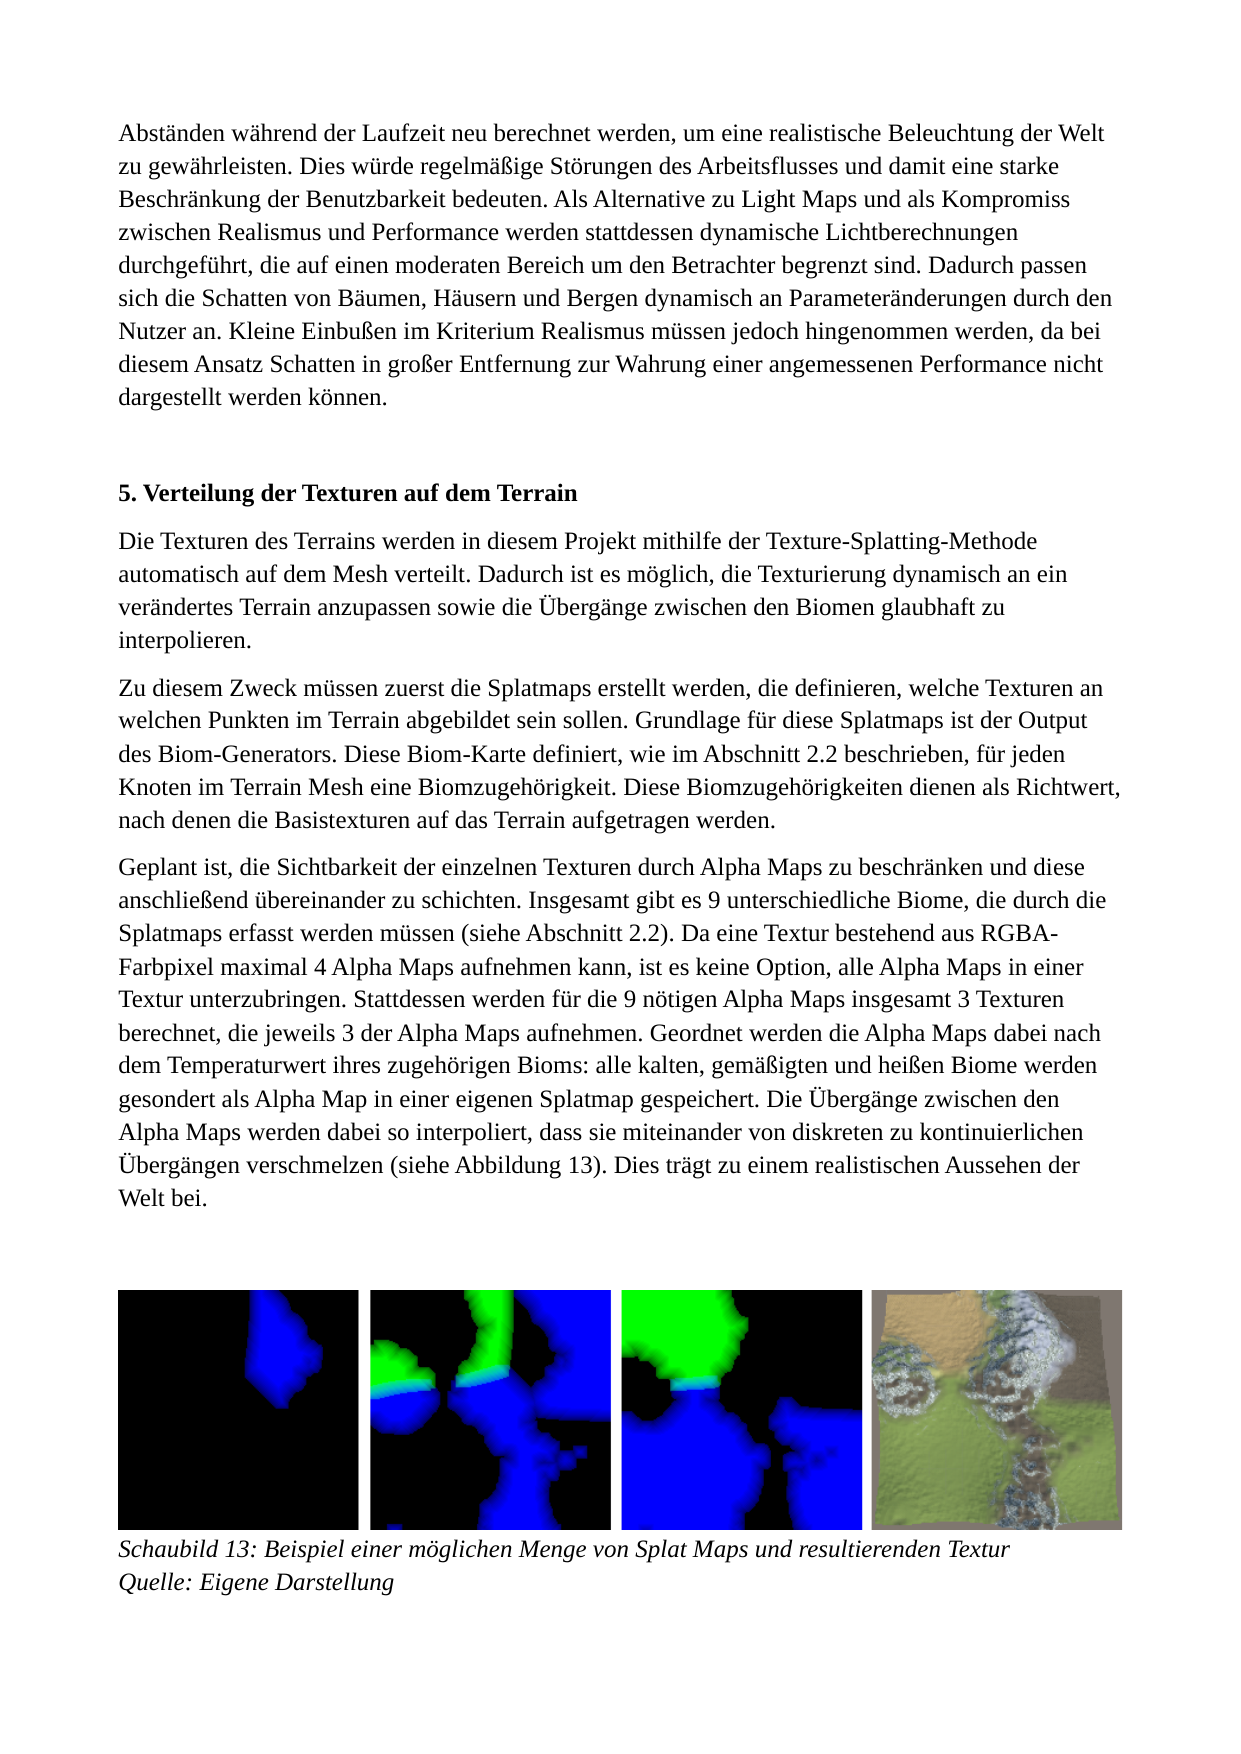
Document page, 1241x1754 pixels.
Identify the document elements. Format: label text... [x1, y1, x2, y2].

text Zu diesem Zweck müssen zuerst die Splatmaps erstellt werden, die definieren, welche Texturen an welchen Punkten im Terrain abgebildet sein sollen. Grundlage für diese Splatmaps ist der Output des Biom-Generators. Diese Biom-Karte definiert, wie im Abschnitt 2.2 beschrieben, für jeden Knoten im Terrain Mesh eine Biomzugehörigkeit. Diese Biomzugehörigkeiten dienen als Richtwert, nach denen die Basistexturen auf das Terrain aufgetragen werden. [118, 673, 1122, 833]
text Die Texturen des Terrains werden in diesem Projekt mithilfe der Texture-Splatting-Methode automatisch auf dem Mesh verteilt. Dadurch ist es möglich, die Texturierung dynamisch an ein verändertes Terrain anzupassen sowie die Übergänge zwischen den Biomen glaubhaft zu interpolieren. [118, 526, 1122, 653]
text Abständen während der Laufzeit neu berechnet werden, um eine realistische Beleuchtung der Welt zu gewährleisten. Dies würde regelmäßige Störungen des Arbeitsflusses und damit eine starke Beschränkung der Benutzbarkeit bedeuten. Als Alternative zu Light Maps und als Kompromiss zwischen Realismus und Performance werden stattdessen dynamische Lichtberechnungen durchgeführt, die auf einen moderaten Bereich um den Betrachter begrenzt sind. Dadurch passen sich die Schatten von Bäumen, Häusern und Bergen dynamisch an Parameteränderungen durch den Nutzer an. Kleine Einbußen im Kriterium Realismus müssen jedoch hingenommen werden, da bei diesem Ansatz Schatten in großer Entfernung zur Wahrung einer angemessenen Performance nicht dargestellt werden können. [118, 118, 1122, 411]
text Geplant ist, die Sichtbarkeit der einzelnen Texturen durch Alpha Maps zu beschränken und diese anschließend übereinander zu schichten. Insgesamt gibt es 9 unterschiedliche Biome, die durch die Splatmaps erfasst werden müssen (siehe Abschnitt 2.2). Da eine Textur bestehend aus RGBA-Farbpixel maximal 4 Alpha Maps aufnehmen kann, ist es keine Option, alle Alpha Maps in einer Textur unterzubringen. Stattdessen werden für die 9 nötigen Alpha Maps insgesamt 3 Texturen berechnet, die jeweils 3 der Alpha Maps aufnehmen. Geordnet werden die Alpha Maps dabei nach dem Temperaturwert ihres zugehörigen Bioms: alle kalten, gemäßigten und heißen Biome werden gesondert als Alpha Map in einer eigenen Splatmap gespeichert. Die Übergänge zwischen den Alpha Maps werden dabei so interpoliert, dass sie miteinander von diskreten zu kontinuierlichen Übergängen verschmelzen (siehe Abbildung 13). Dies trägt zu einem realistischen Aussehen der Welt bei. [118, 852, 1122, 1211]
picture [118, 1290, 1123, 1530]
text 5. Verteilung der Texturen auf dem Terrain [118, 478, 1122, 507]
text Schaubild 13: Beispiel einer möglichen Menge von Splat Maps und resultierenden Textur Quelle: Eigene Darstellung [118, 1530, 1122, 1596]
